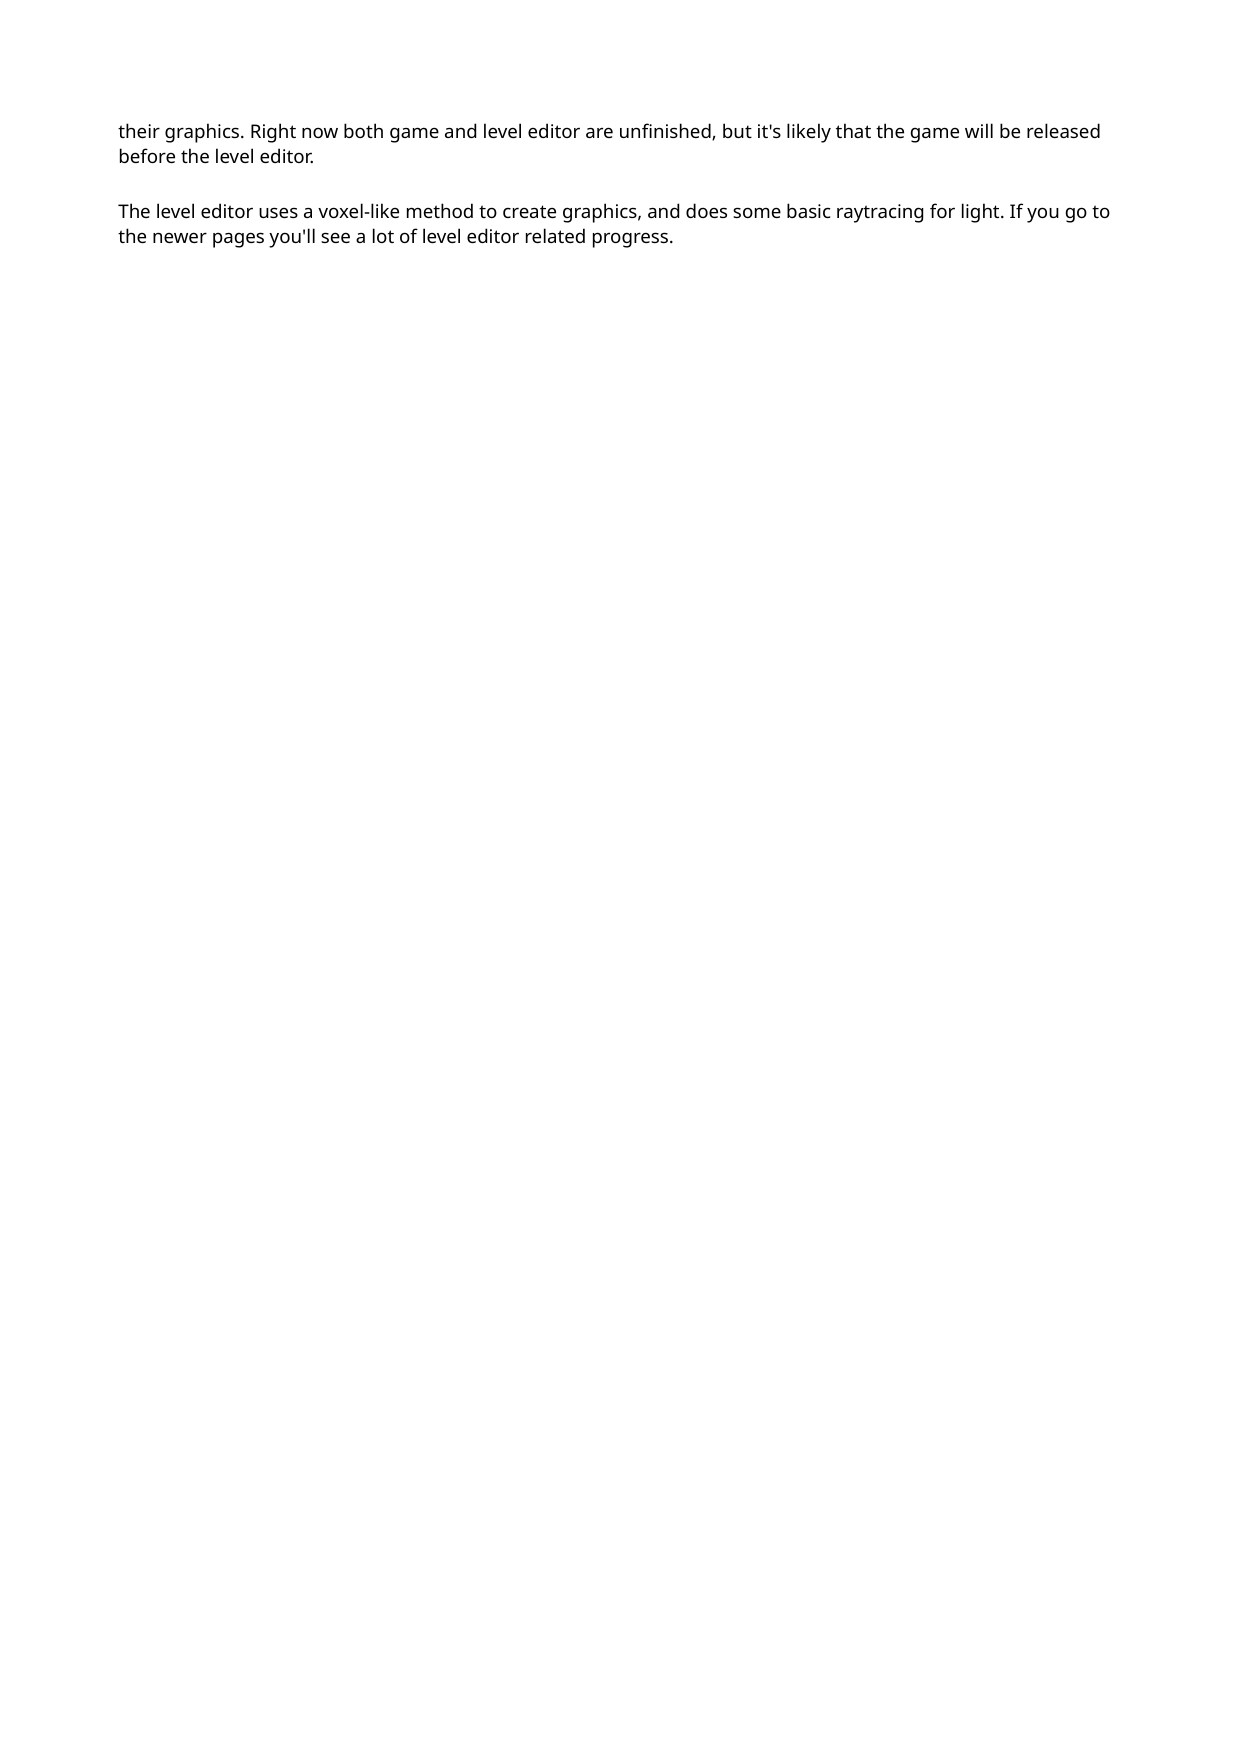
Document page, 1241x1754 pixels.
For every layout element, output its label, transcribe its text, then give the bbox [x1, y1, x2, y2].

text their graphics. Right now both game and level editor are unfinished, but it's likely that the game will be released before the level editor. The level editor uses a voxel-like method to create graphics, and does some basic raytracing for light. If you go to the newer pages you'll see a lot of level editor related progress. [118, 118, 1122, 249]
